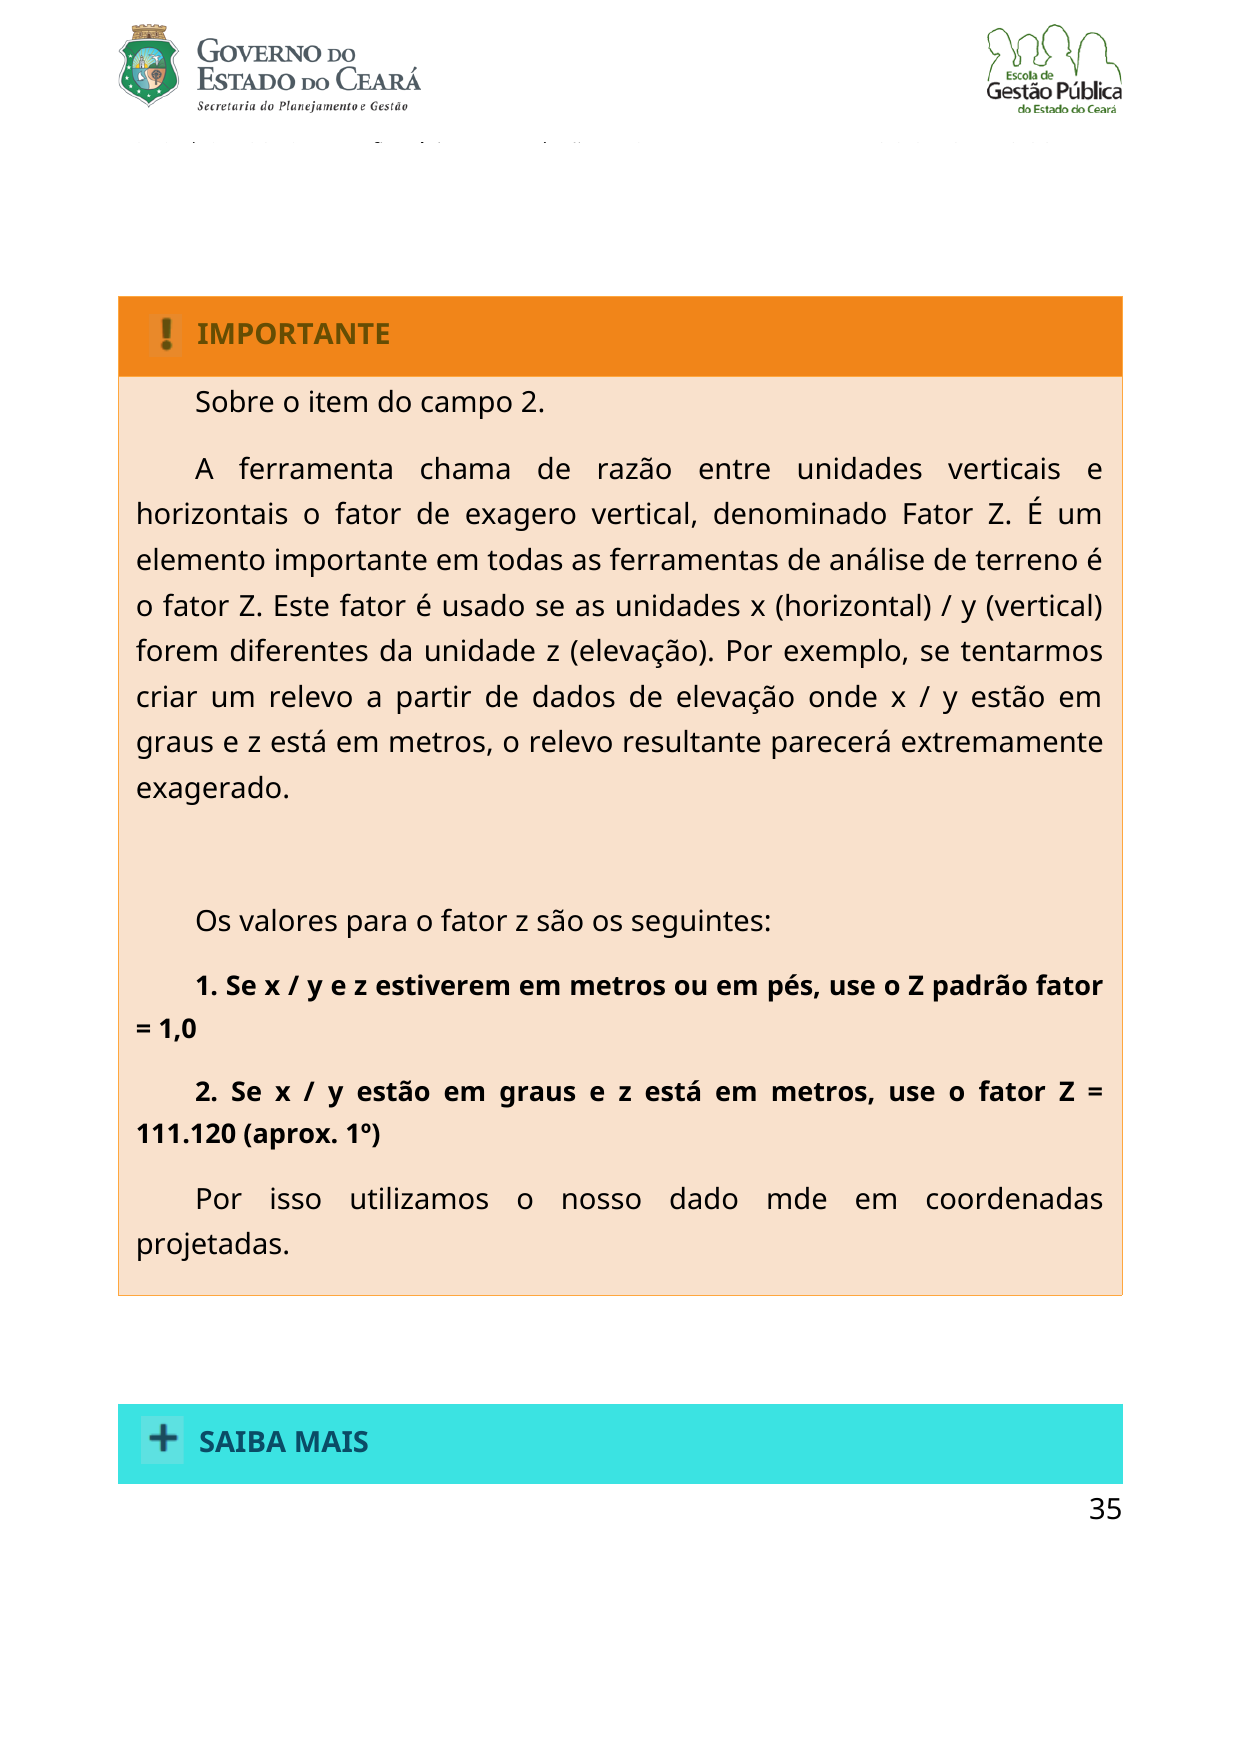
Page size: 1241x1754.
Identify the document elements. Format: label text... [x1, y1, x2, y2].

table_cell Sobre o item do campo 2. A ferramenta chama de razão entre unidades verticais e horizontais o fator de exagero vertical, denominado Fator Z. É um elemento importante em todas as ferramentas de análise de terreno é o fator Z. Este fator é usado se as unidades x (horizontal) / y (vertical) forem diferentes da unidade z (elevação). Por exemplo, se tentarmos criar um relevo a partir de dados de elevação onde x / y estão em graus e z está em metros, o relevo resultante parecerá extremamente exagerado. Os valores para o fator z são os seguintes: 1. Se x / y e z estiverem em metros ou em pés, use o Z padrão fator = 1,0 2. Se x / y estão em graus e z está em metros, use o fator Z = 111.120 (aprox. 1º) Por isso utilizamos o nosso dado mde em coordenadas projetadas. [119, 377, 1122, 1295]
picture [148, 314, 182, 357]
picture [118, 24, 1122, 113]
picture [141, 1416, 184, 1464]
table_header IMPORTANTE [119, 297, 1122, 376]
table_header SAIBA MAIS [119, 1405, 1122, 1483]
